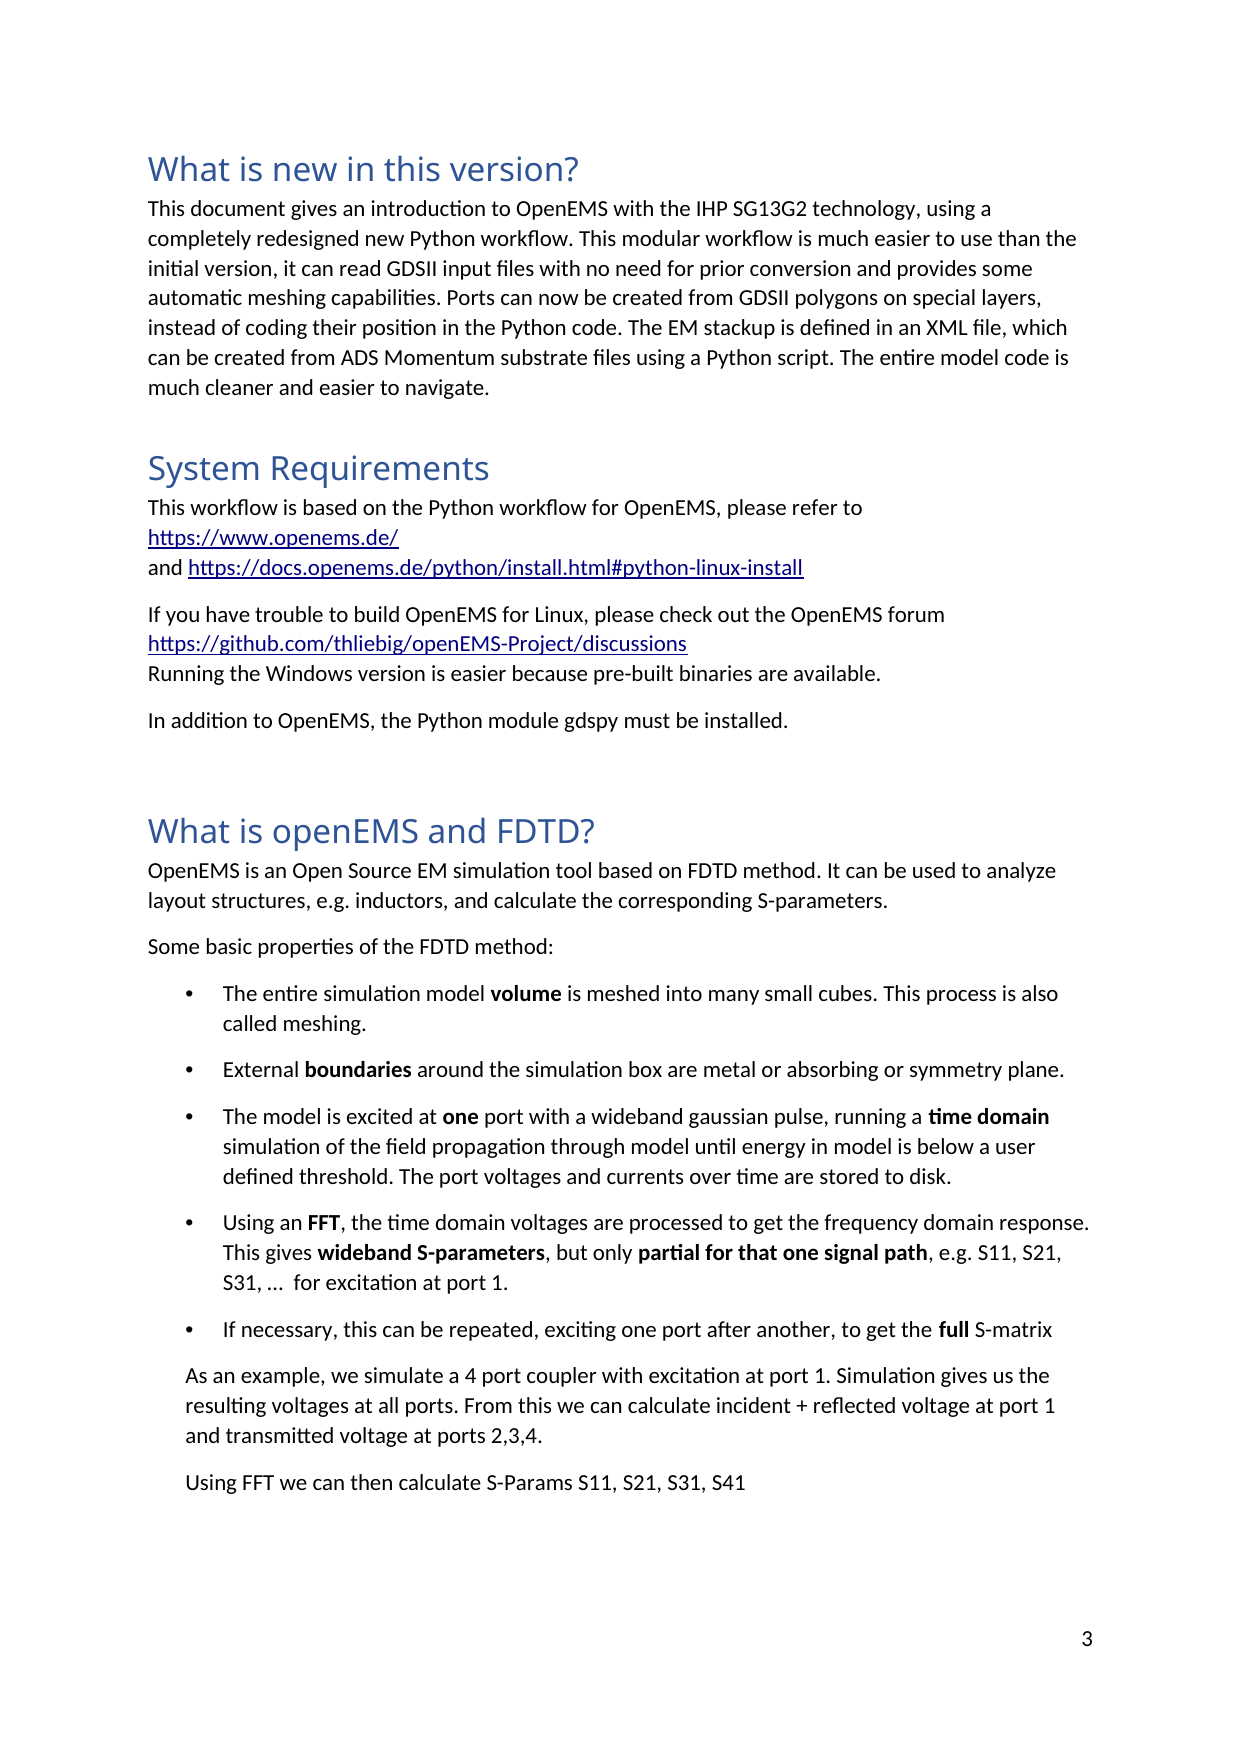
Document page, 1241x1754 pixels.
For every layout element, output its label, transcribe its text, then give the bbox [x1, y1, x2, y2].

list Using an FFT, the time domain voltages are processed to get the frequency domain response. This gives wideband S-parameters, but only partial for that one signal path, e.g. S11, S21, S31, … for excitation at port 1. [185, 1208, 1093, 1296]
subtitle What is new in this version? [148, 145, 1093, 191]
text OpenEMS is an Open Source EM simulation tool based on FDTD method. It can be used to analyze layout structures, e.g. inductors, and calculate the corresponding S-parameters. [148, 856, 1093, 914]
list The model is excited at one port with a wideband gaussian pulse, running a time domain simulation of the field propagation through model until energy in model is below a user defined threshold. The port voltages and currents over time are stored to disk. [185, 1102, 1093, 1190]
list The entire simulation model volume is meshed into many small cubes. This process is also called meshing. [185, 979, 1093, 1037]
text Some basic properties of the FDTD method: [148, 932, 1093, 961]
text This document gives an introduction to OpenEMS with the IHP SG13G2 technology, using a completely redesigned new Python workflow. This modular workflow is much easier to use than the initial version, it can read GDSII input files with no need for prior conversion and provides some automatic meshing capabilities. Ports can now be created from GDSII polygons on special layers, instead of coding their position in the Python code. The EM stackup is defined in an XML file, which can be created from ADS Momentum substrate files using a Python script. The entire model code is much cleaner and easier to navigate. [148, 194, 1093, 401]
text As an example, we simulate a 4 port coupler with excitation at port 1. Simulation gives us the resulting voltages at all ports. From this we can calculate incident + reflected voltage at port 1 and transmitted voltage at ports 2,3,4. [185, 1361, 1093, 1449]
list External boundaries around the simulation box are metal or absorbing or symmetry plane. [185, 1056, 1093, 1083]
text This workflow is based on the Python workflow for OpenEMS, please refer to https://www.openems.de/ and https://docs.openems.de/python/install.html#python-linux-install [148, 493, 1093, 581]
subtitle What is openEMS and FDTD? [148, 807, 1093, 853]
text In addition to OpenEMS, the Python module gdspy must be installed. [148, 706, 1093, 764]
text Using FFT we can then calculate S-Params S11, S21, S31, S41 [185, 1468, 1093, 1526]
text If you have trouble to build OpenEMS for Linux, please check out the OpenEMS forum https://github.com/thliebig/openEMS-Project/discussions Running the Windows version is easier because pre-built binaries are available. [148, 600, 1093, 687]
subtitle System Requirements [148, 445, 1093, 490]
list If necessary, this can be repeated, exciting one port after another, to get the full S-matrix [185, 1315, 1093, 1343]
